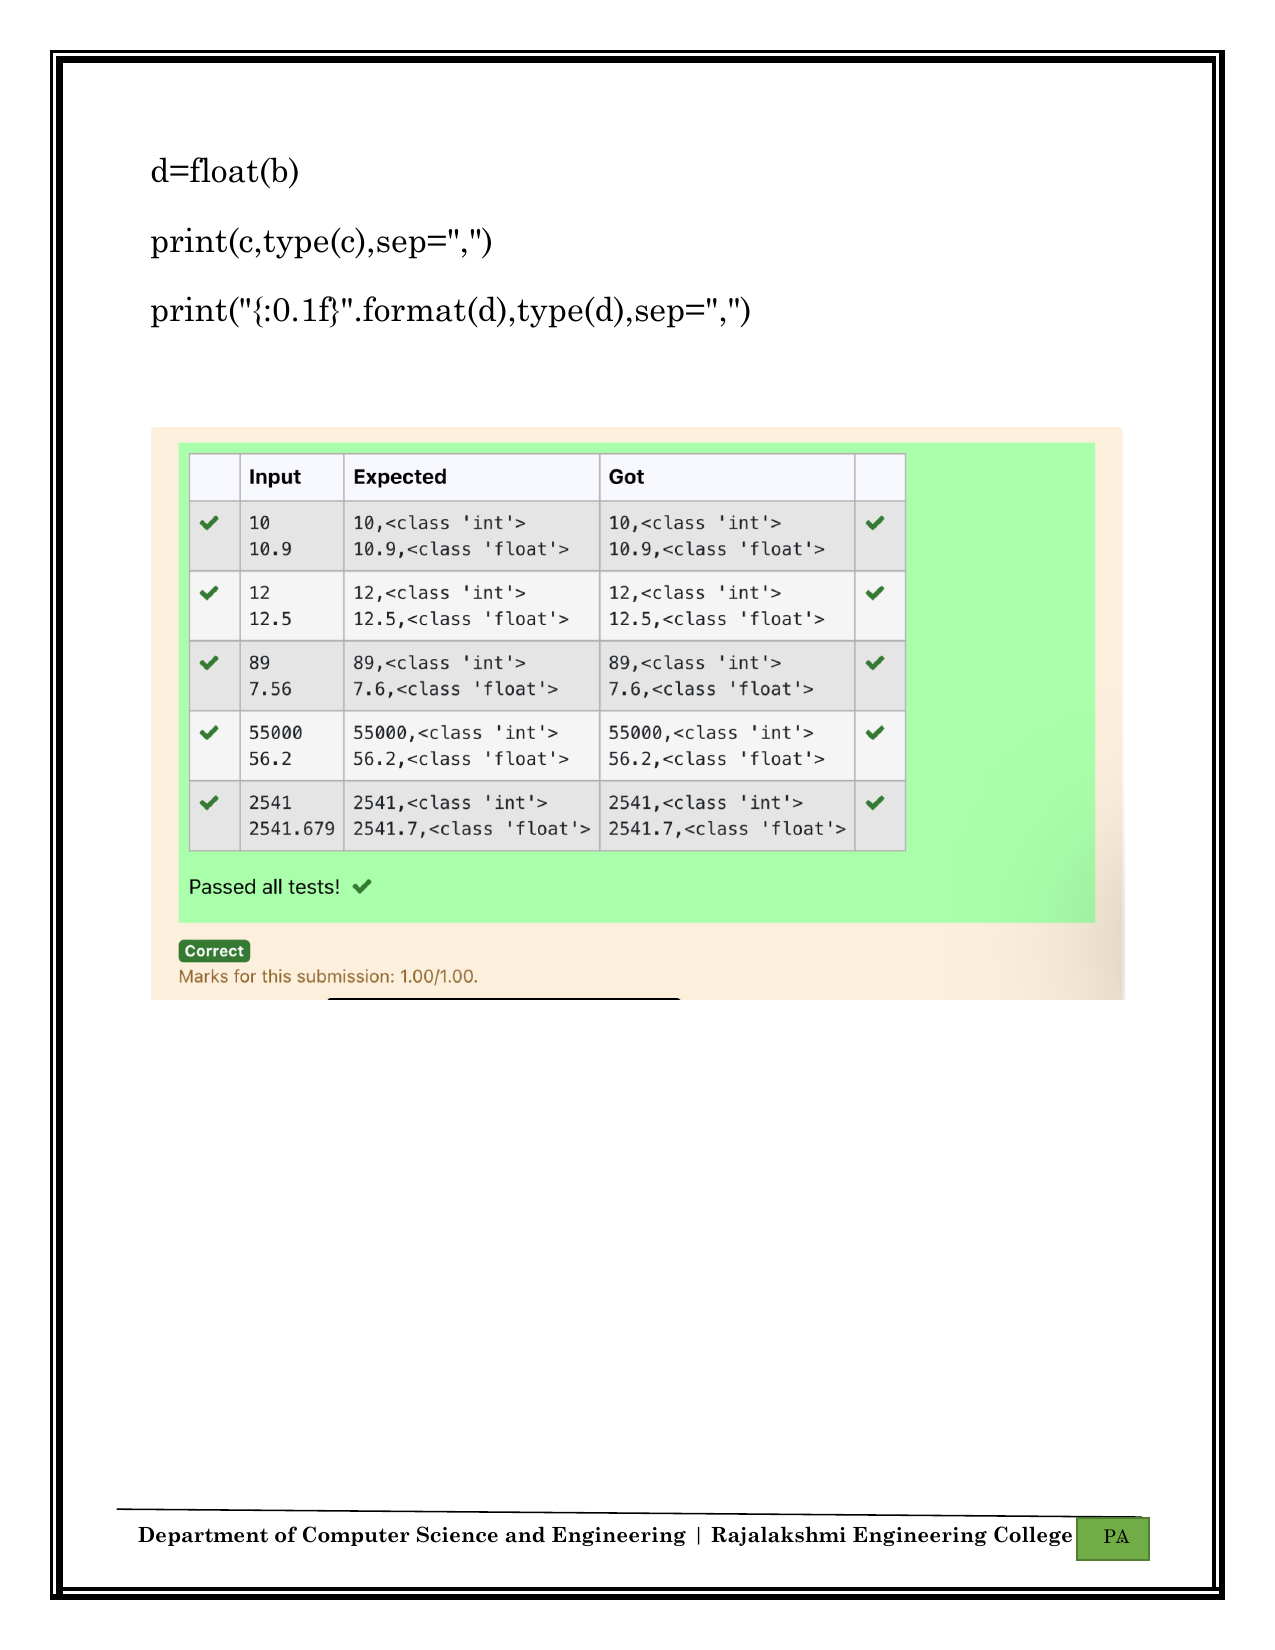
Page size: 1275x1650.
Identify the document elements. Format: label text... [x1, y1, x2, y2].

text d=float(b) [150, 150, 1125, 190]
text print(c,type(c),sep=",") [150, 219, 1125, 259]
picture [150, 427, 1125, 1000]
text print("{:0.1f}".format(d),type(d),sep=",") [150, 288, 1125, 329]
